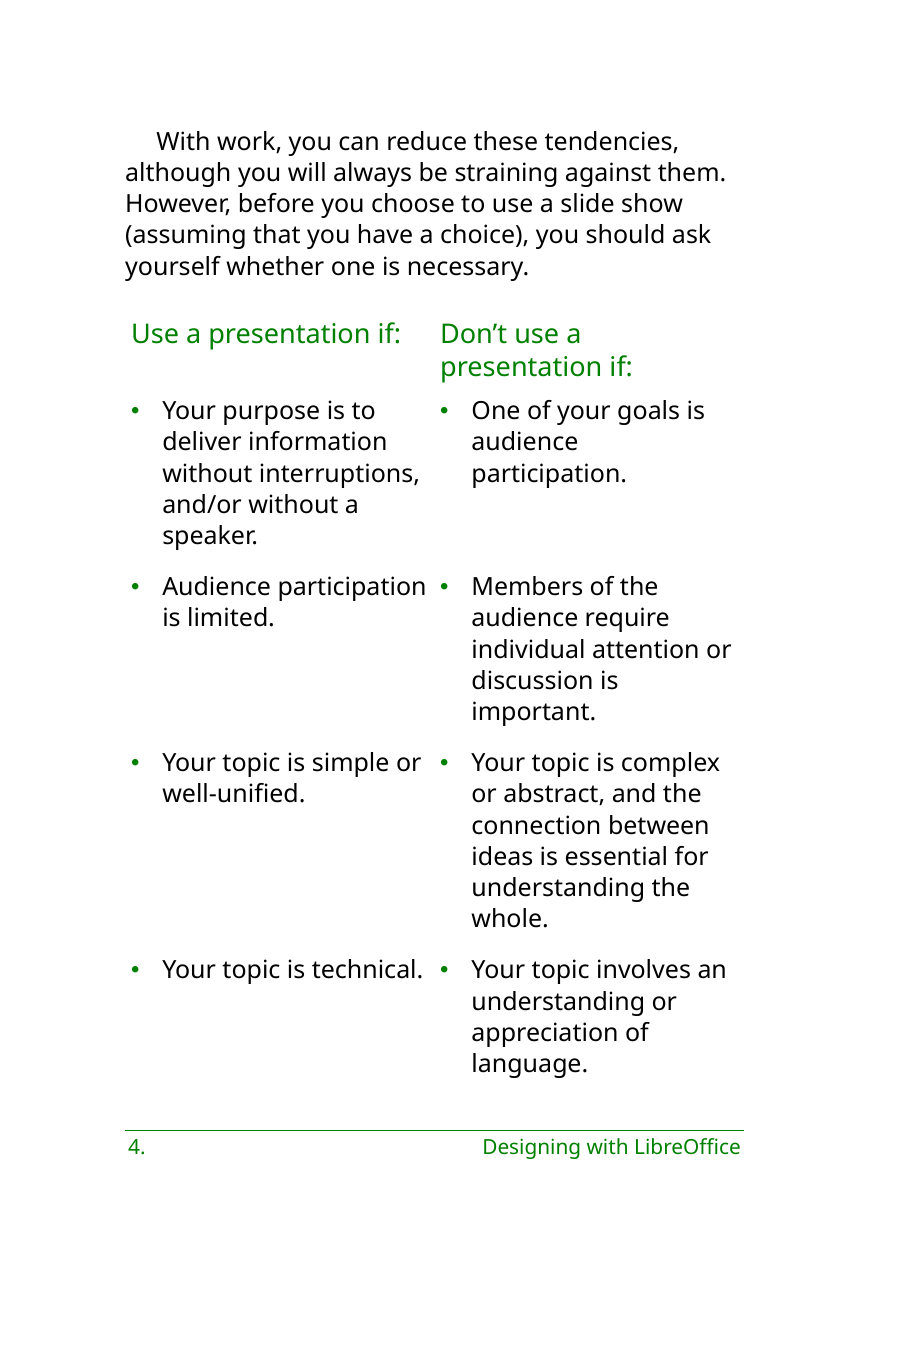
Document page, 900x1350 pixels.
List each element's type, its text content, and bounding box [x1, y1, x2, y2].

table_cell Your topic involves an understanding or appreciation of language. [434, 948, 744, 1093]
table_cell Your topic is simple or well-unified. [125, 741, 434, 948]
table_cell Your topic is complex or abstract, and the connection between ideas is essential for understanding the whole. [434, 741, 744, 948]
table_header Use a presentation if: [125, 311, 434, 389]
table_cell Your purpose is to deliver information without interruptions, and/or without a speaker. [125, 389, 434, 565]
text With work, you can reduce these tendencies, although you will always be straining against them. However, before you choose to use a slide show (assuming that you have a choice), you should ask yourself whether one is necessary. [125, 125, 744, 281]
table_cell Audience participation is limited. [125, 565, 434, 741]
table_cell One of your goals is audience participation. [434, 389, 744, 565]
table_cell Your topic is technical. [125, 948, 434, 1093]
table_header Don’t use a presentation if: [434, 311, 744, 389]
table_cell Members of the audience require individual attention or discussion is important. [434, 565, 744, 741]
